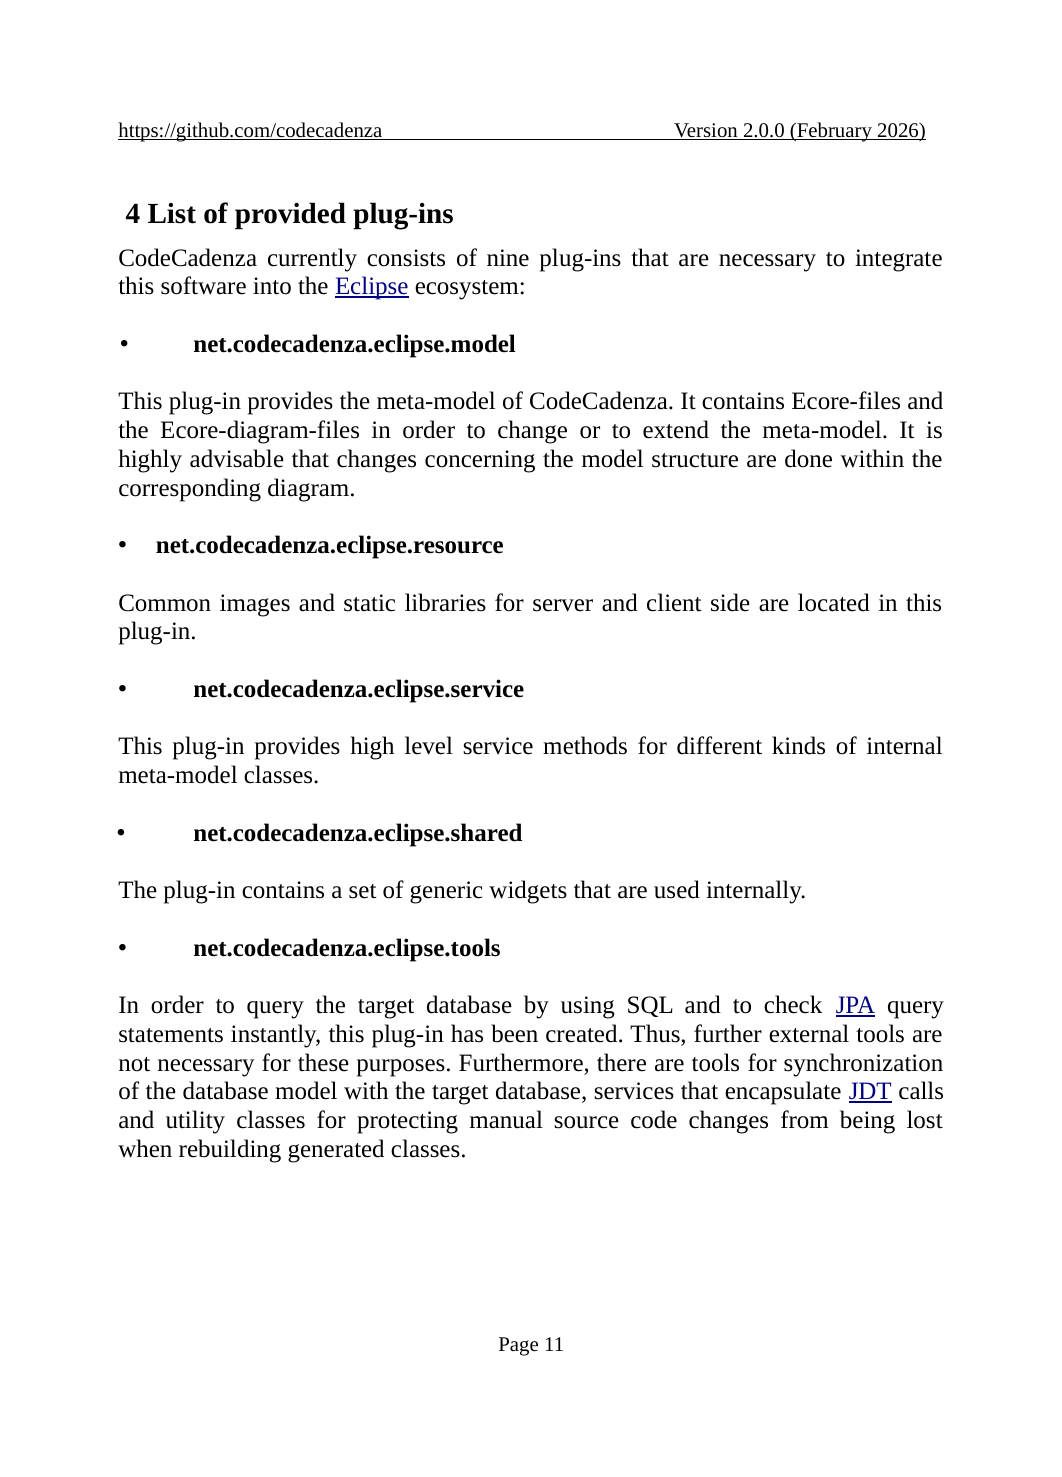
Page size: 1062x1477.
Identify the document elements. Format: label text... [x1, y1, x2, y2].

list net.codecadenza.eclipse.model [120, 329, 944, 358]
text CodeCadenza currently consists of nine plug-ins that are necessary to integrate this software into the Eclipse ecosystem: [118, 243, 944, 300]
text This plug-in provides the meta-model of CodeCadenza. It contains Ecore-files and the Ecore-diagram-files in order to change or to extend the meta-model. It is highly advisable that changes concerning the model structure are done within the corresponding diagram. [118, 386, 944, 501]
list net.codecadenza.eclipse.resource [118, 530, 944, 559]
list net.codecadenza.eclipse.service [118, 674, 944, 703]
list net.codecadenza.eclipse.tools [118, 933, 944, 961]
subtitle List of provided plug-ins [118, 197, 944, 230]
text The plug-in contains a set of generic widgets that are used internally. [118, 875, 944, 904]
text This plug-in provides high level service methods for different kinds of internal meta-model classes. [118, 731, 944, 789]
text In order to query the target database by using SQL and to check JPA query statements instantly, this plug-in has been created. Thus, further external tools are not necessary for these purposes. Furthermore, there are tools for synchronization of the database model with the target database, services that encapsulate JDT calls and utility classes for protecting manual source code changes from being lost when rebuilding generated classes. [118, 990, 944, 1163]
list net.codecadenza.eclipse.shared [117, 818, 944, 846]
text Common images and static libraries for server and client side are located in this plug-in. [118, 588, 944, 645]
